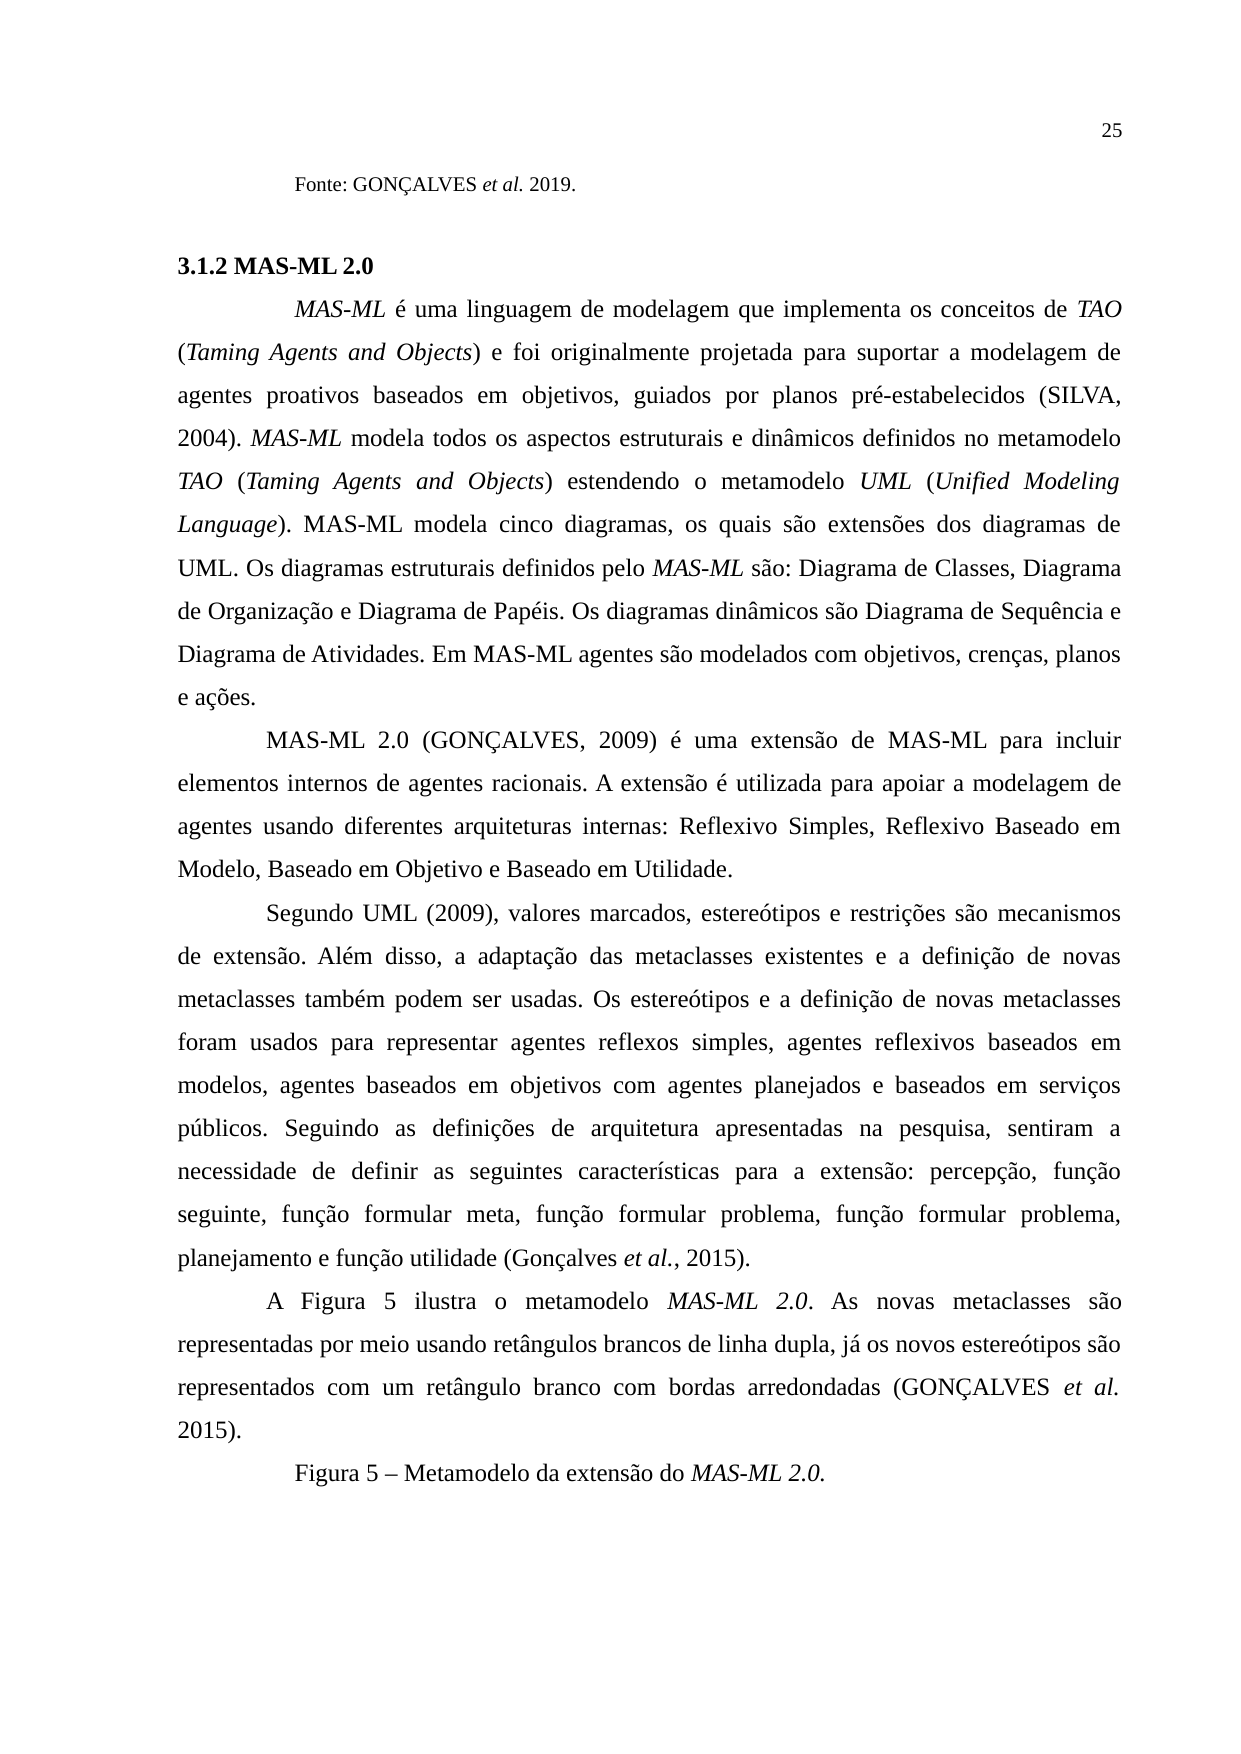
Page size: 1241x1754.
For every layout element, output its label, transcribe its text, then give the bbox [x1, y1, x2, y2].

text Fonte: GONÇALVES et al. 2019. [177, 172, 1122, 196]
text Figura 5 – Metamodelo da extensão do MAS-ML 2.0. [177, 1458, 1122, 1487]
text MAS-ML é uma linguagem de modelagem que implementa os conceitos de TAO (Taming Agents and Objects) e foi originalmente projetada para suportar a modelagem de agentes proativos baseados em objetivos, guiados por planos pré-estabelecidos (SILVA, 2004). MAS-ML modela todos os aspectos estruturais e dinâmicos definidos no metamodelo TAO (Taming Agents and Objects) estendendo o metamodelo UML (Unified Modeling Language). MAS-ML modela cinco diagramas, os quais são extensões dos diagramas de UML. Os diagramas estruturais definidos pelo MAS-ML são: Diagrama de Classes, Diagrama de Organização e Diagrama de Papéis. Os diagramas dinâmicos são Diagrama de Sequência e Diagrama de Atividades. Em MAS-ML agentes são modelados com objetivos, crenças, planos e ações. [177, 294, 1122, 711]
text 3.1.2 MAS-ML 2.0 [177, 251, 1122, 279]
text A Figura 5 ilustra o metamodelo MAS-ML 2.0. As novas metaclasses são representadas por meio usando retângulos brancos de linha dupla, já os novos estereótipos são representados com um retângulo branco com bordas arredondadas (GONÇALVES et al. 2015). [177, 1286, 1122, 1444]
text MAS-ML 2.0 (GONÇALVES, 2009) é uma extensão de MAS-ML para incluir elementos internos de agentes racionais. A extensão é utilizada para apoiar a modelagem de agentes usando diferentes arquiteturas internas: Reflexivo Simples, Reflexivo Baseado em Modelo, Baseado em Objetivo e Baseado em Utilidade. [177, 725, 1122, 883]
text Segundo UML (2009), valores marcados, estereótipos e restrições são mecanismos de extensão. Além disso, a adaptação das metaclasses existentes e a definição de novas metaclasses também podem ser usadas. Os estereótipos e a definição de novas metaclasses foram usados para representar agentes reflexos simples, agentes reflexivos baseados em modelos, agentes baseados em objetivos com agentes planejados e baseados em serviços públicos. Seguindo as definições de arquitetura apresentadas na pesquisa, sentiram a necessidade de definir as seguintes características para a extensão: percepção, função seguinte, função formular meta, função formular problema, função formular problema, planejamento e função utilidade (Gonçalves et al., 2015). [177, 898, 1122, 1271]
